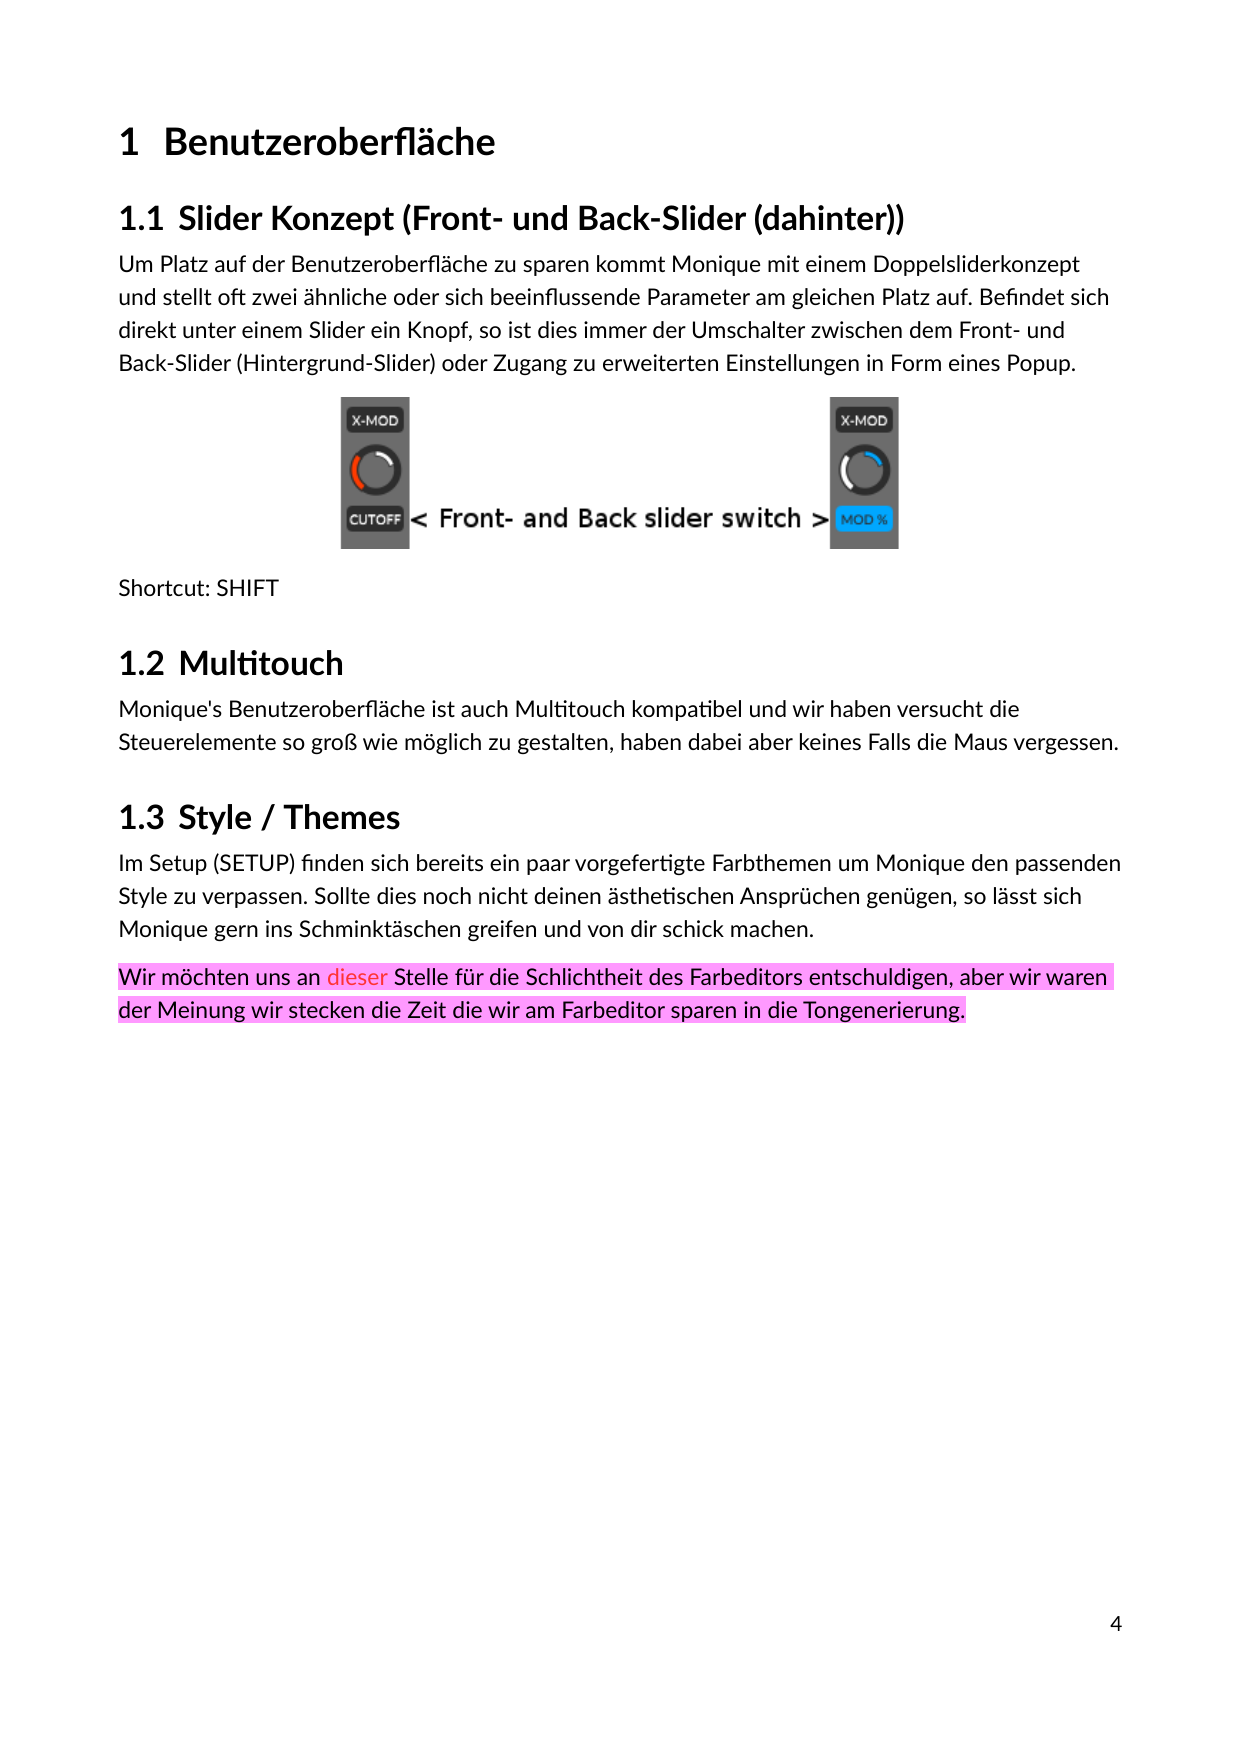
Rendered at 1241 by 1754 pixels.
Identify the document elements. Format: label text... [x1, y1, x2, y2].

subtitle Slider Konzept (Front- und Back-Slider (dahinter)) [118, 197, 1122, 237]
subtitle Benutzeroberfläche [118, 118, 1122, 164]
subtitle Style / Themes [118, 796, 1122, 837]
text Im Setup (SETUP) finden sich bereits ein paar vorgefertigte Farbthemen um Monique den passenden Style zu verpassen. Sollte dies noch nicht deinen ästhetischen Ansprüchen genügen, so lässt sich Monique gern ins Schminktäschen greifen und von dir schick machen. [118, 849, 1122, 943]
subtitle Multitouch [118, 642, 1122, 683]
text Wir möchten uns an dieser Stelle für die Schlichtheit des Farbeditors entschuldigen, aber wir waren der Meinung wir stecken die Zeit die wir am Farbeditor sparen in die Tongenerierung. [118, 963, 1122, 1023]
text Um Platz auf der Benutzeroberfläche zu sparen kommt Monique mit einem Doppelsliderkonzept und stellt oft zwei ähnliche oder sich beeinflussende Parameter am gleichen Platz auf. Befindet sich direkt unter einem Slider ein Knopf, so ist dies immer der Umschalter zwischen dem Front- und Back-Slider (Hintergrund-Slider) oder Zugang zu erweiterten Einstellungen in Form eines Popup. [118, 250, 1122, 376]
text Shortcut: SHIFT [118, 574, 1122, 602]
text Monique's Benutzeroberfläche ist auch Multitouch kompatibel und wir haben versucht die Steuerelemente so groß wie möglich zu gestalten, haben dabei aber keines Falls die Maus vergessen. [118, 695, 1122, 756]
picture [334, 397, 906, 549]
